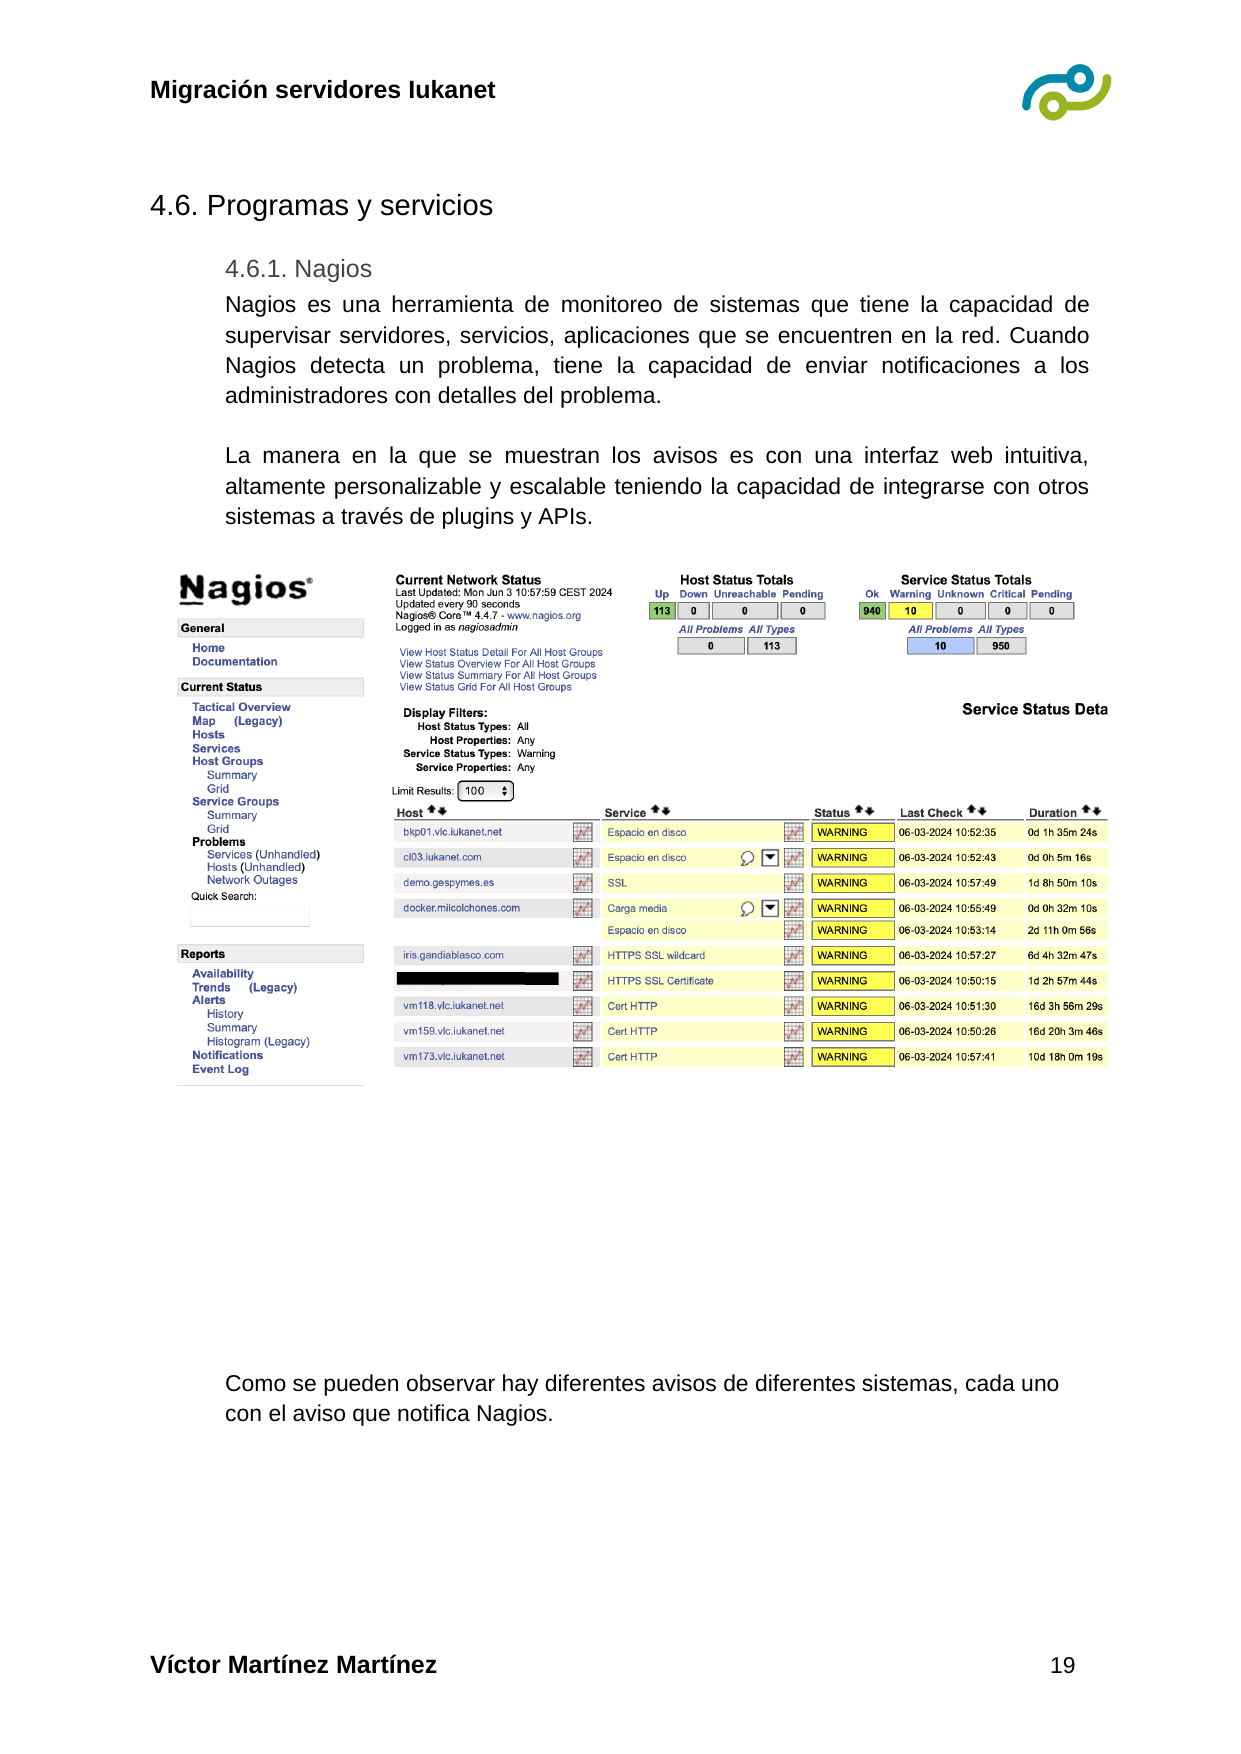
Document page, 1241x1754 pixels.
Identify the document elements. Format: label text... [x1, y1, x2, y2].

subtitle 4.6. Programas y servicios [150, 187, 1090, 221]
text Como se pueden observar hay diferentes avisos de diferentes sistemas, cada uno con el aviso que notifica Nagios. [225, 1369, 1090, 1426]
text La manera en la que se muestran los avisos es con una interfaz web intuitiva, altamente personalizable y escalable teniendo la capacidad de integrarse con otros sistemas a través de plugins y APIs. [225, 442, 1090, 529]
text Nagios es una herramienta de monitoreo de sistemas que tiene la capacidad de supervisar servidores, servicios, aplicaciones que se encuentren en la red. Cuando Nagios detecta un problema, tiene la capacidad de enviar notificaciones a los administradores con detalles del problema. [225, 291, 1090, 408]
picture [1018, 59, 1034, 122]
picture [167, 560, 1108, 1086]
subtitle 4.6.1. Nagios [225, 254, 1090, 283]
